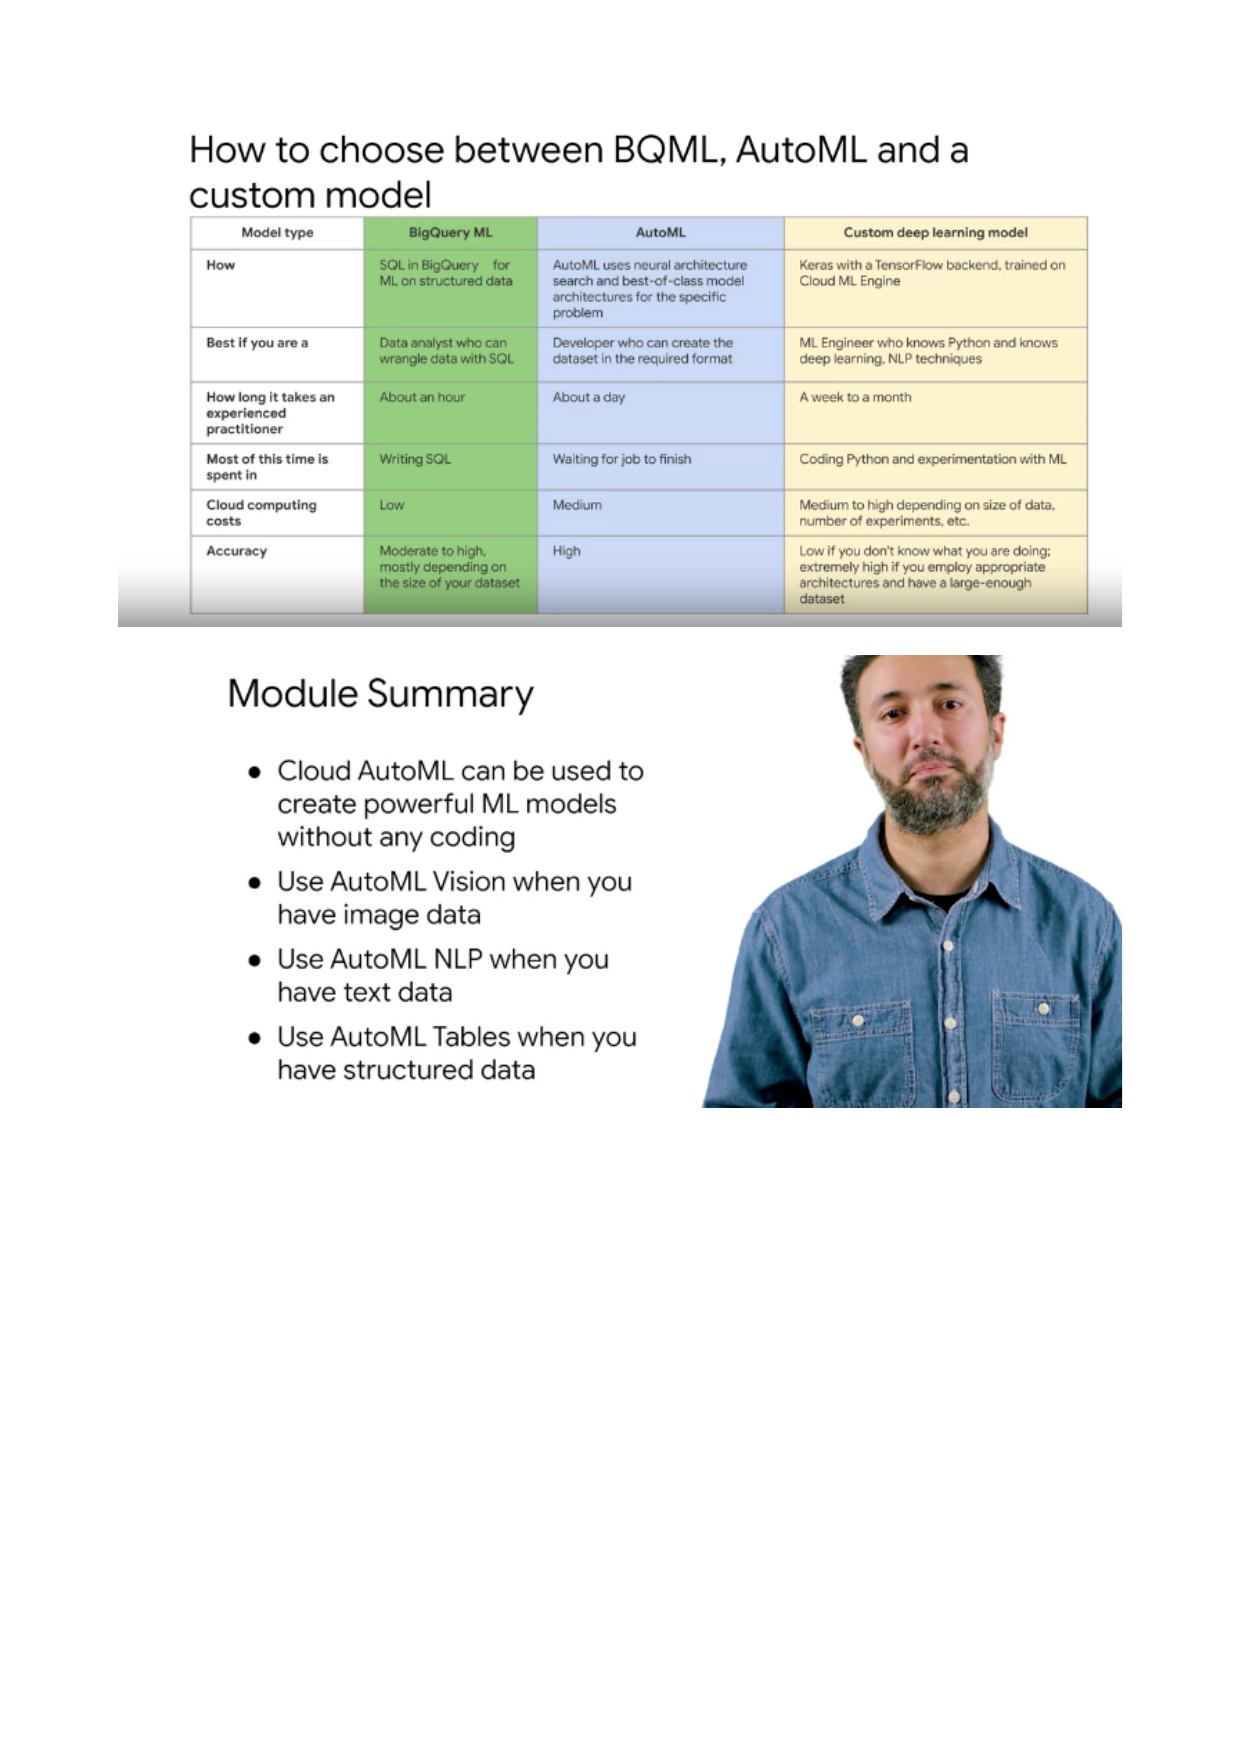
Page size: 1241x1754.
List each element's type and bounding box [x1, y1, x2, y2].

picture [118, 118, 1123, 627]
picture [118, 655, 1123, 1108]
